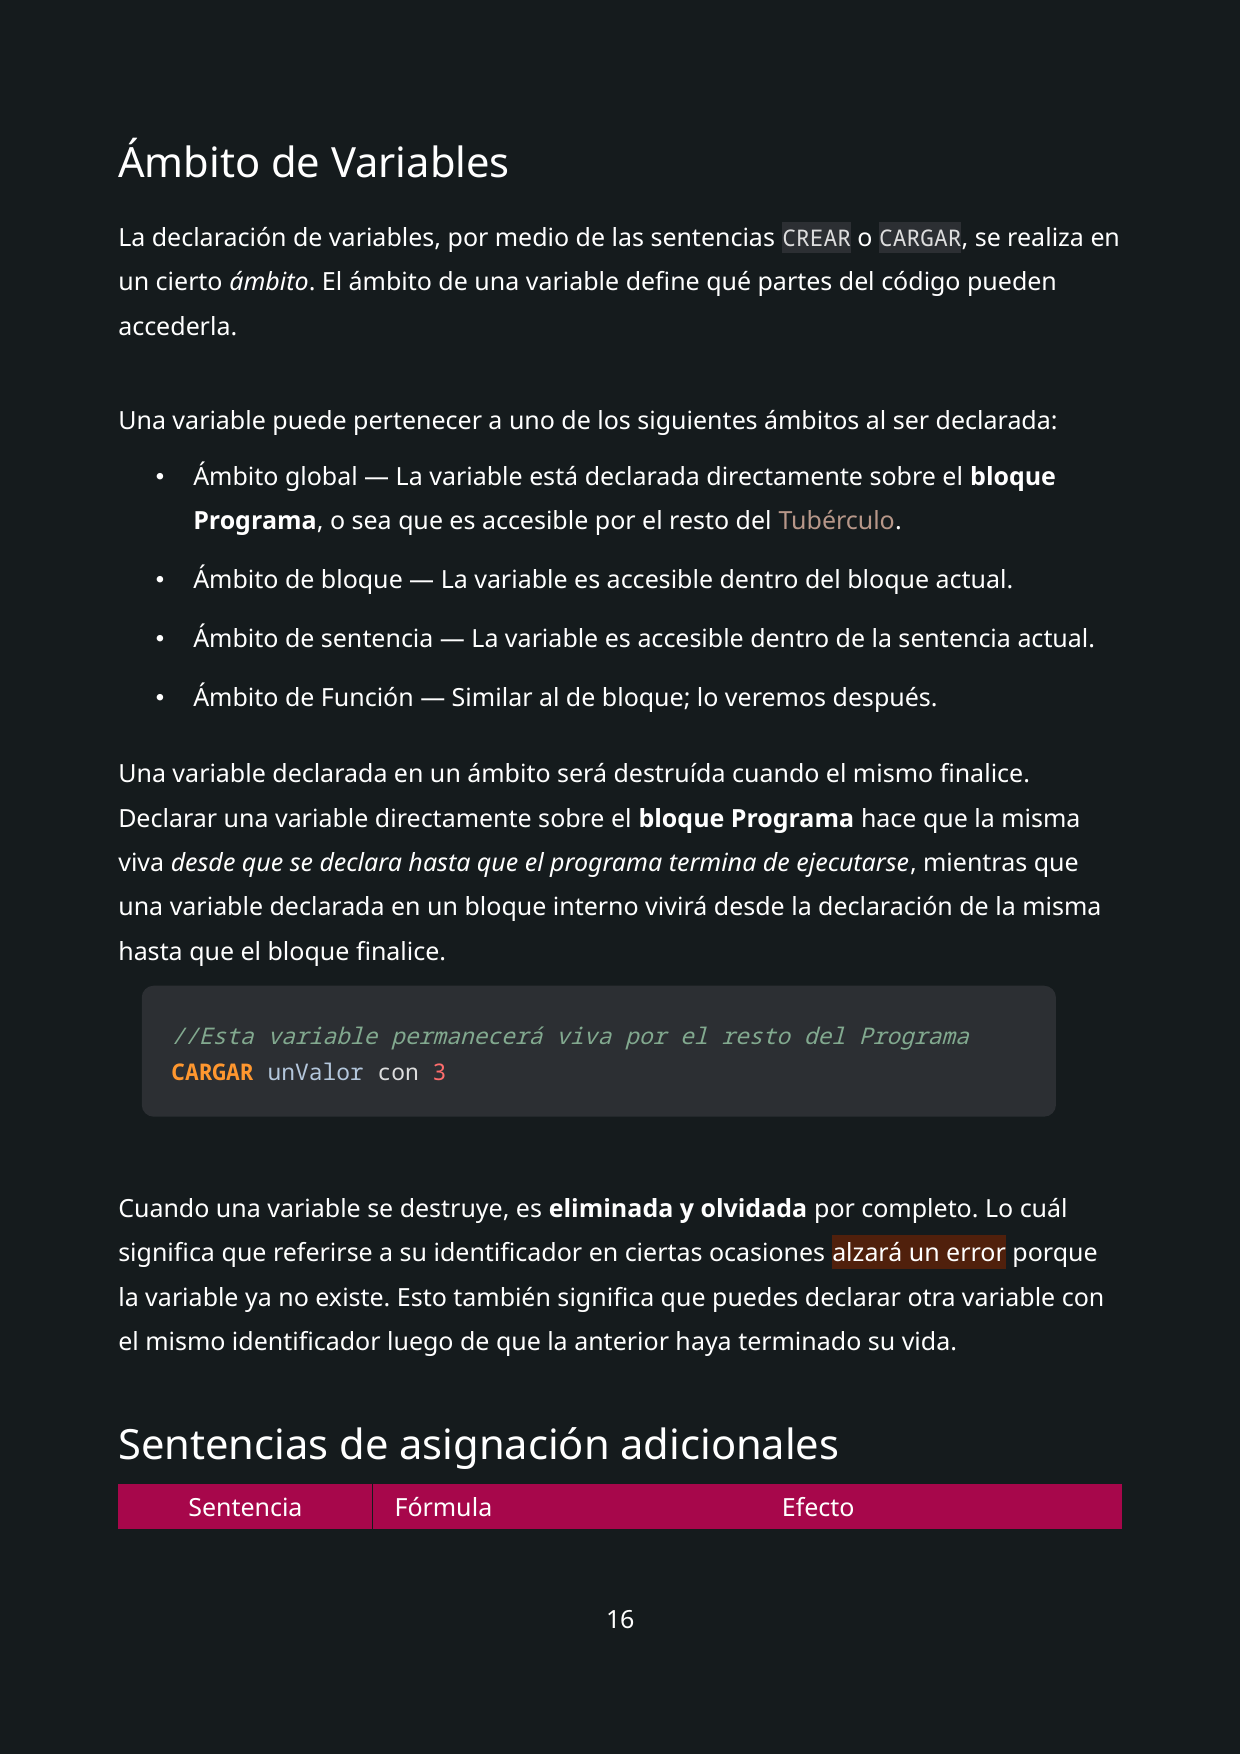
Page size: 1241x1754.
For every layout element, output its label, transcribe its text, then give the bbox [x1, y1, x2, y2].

text Una variable declarada en un ámbito será destruída cuando el mismo finalice. Declarar una variable directamente sobre el bloque Programa hace que la misma viva desde que se declara hasta que el programa termina de ejecutarse, mientras que una variable declarada en un bloque interno vivirá desde la declaración de la misma hasta que el bloque finalice. [118, 756, 1122, 967]
list Ámbito de sentencia — La variable es accesible dentro de la sentencia actual. [156, 621, 1122, 655]
list Ámbito de bloque — La variable es accesible dentro del bloque actual. [156, 562, 1122, 596]
text La declaración de variables, por medio de las sentencias CREAR o CARGAR, se realiza en un cierto ámbito. El ámbito de una variable define qué partes del código pueden accederla. [118, 220, 1122, 342]
list Ámbito global — La variable está declarada directamente sobre el bloque Programa, o sea que es accesible por el resto del Tubérculo. [156, 459, 1122, 537]
table_header Sentencia [118, 1484, 372, 1529]
list Ámbito de Función — Similar al de bloque; lo veremos después. [156, 679, 1122, 714]
subtitle Ámbito de Variables [118, 133, 1122, 189]
text Una variable puede pertenecer a uno de los siguientes ámbitos al ser declarada: [118, 403, 1122, 437]
table_header Fórmula [373, 1484, 514, 1529]
subtitle Sentencias de asignación adicionales [118, 1415, 1122, 1471]
table_header Efecto [514, 1484, 1122, 1529]
text Cuando una variable se destruye, es eliminada y olvidada por completo. Lo cuál significa que referirse a su identificador en ciertas ocasiones alzará un error porque la variable ya no existe. Esto también significa que puedes declarar otra variable con el mismo identificador luego de que la anterior haya terminado su vida. [118, 1191, 1122, 1357]
